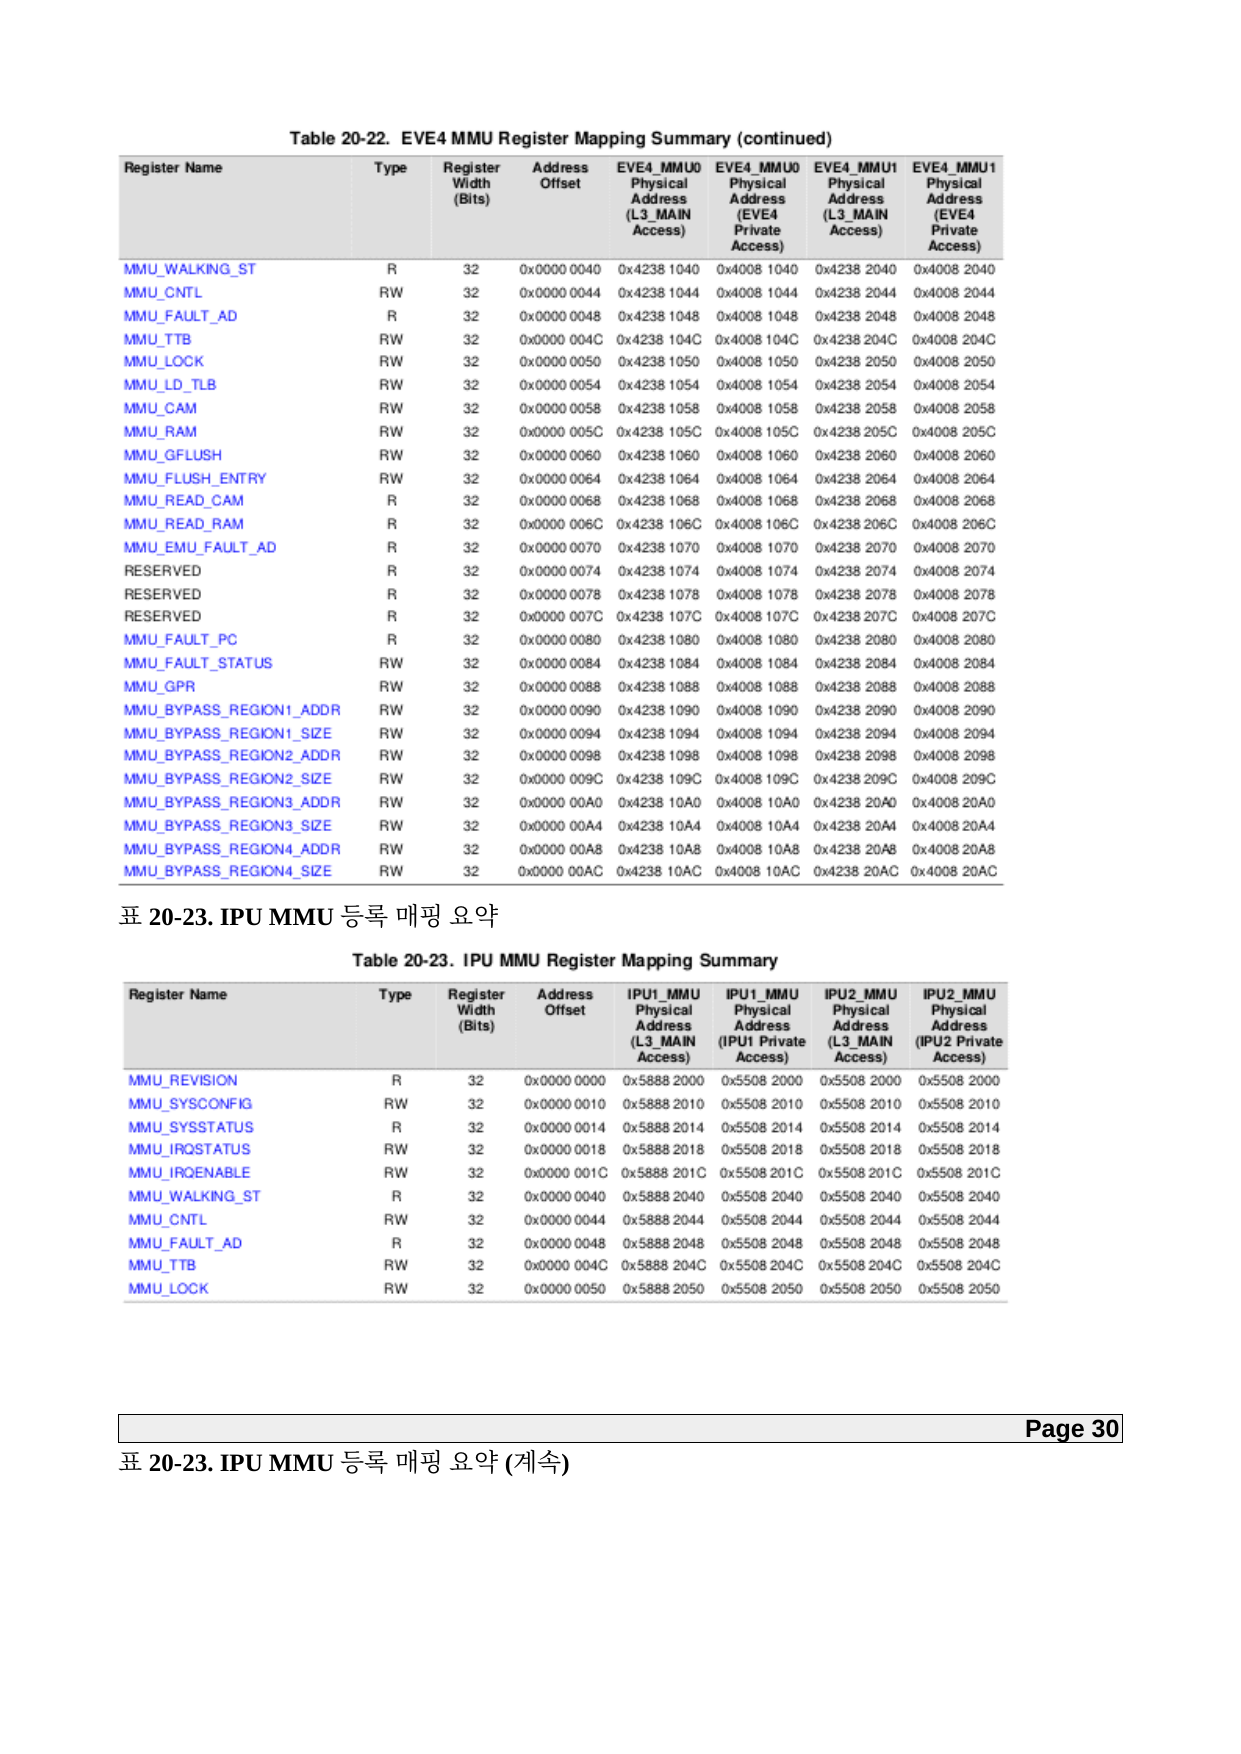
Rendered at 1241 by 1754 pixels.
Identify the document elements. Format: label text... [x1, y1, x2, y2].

table_header Page 30 [119, 1415, 1122, 1442]
text 표 20-23. IPU MMU 등록 매핑 요약 (계속) [118, 1443, 1122, 1478]
text 표 20-23. IPU MMU 등록 매핑 요약 [118, 897, 1122, 933]
